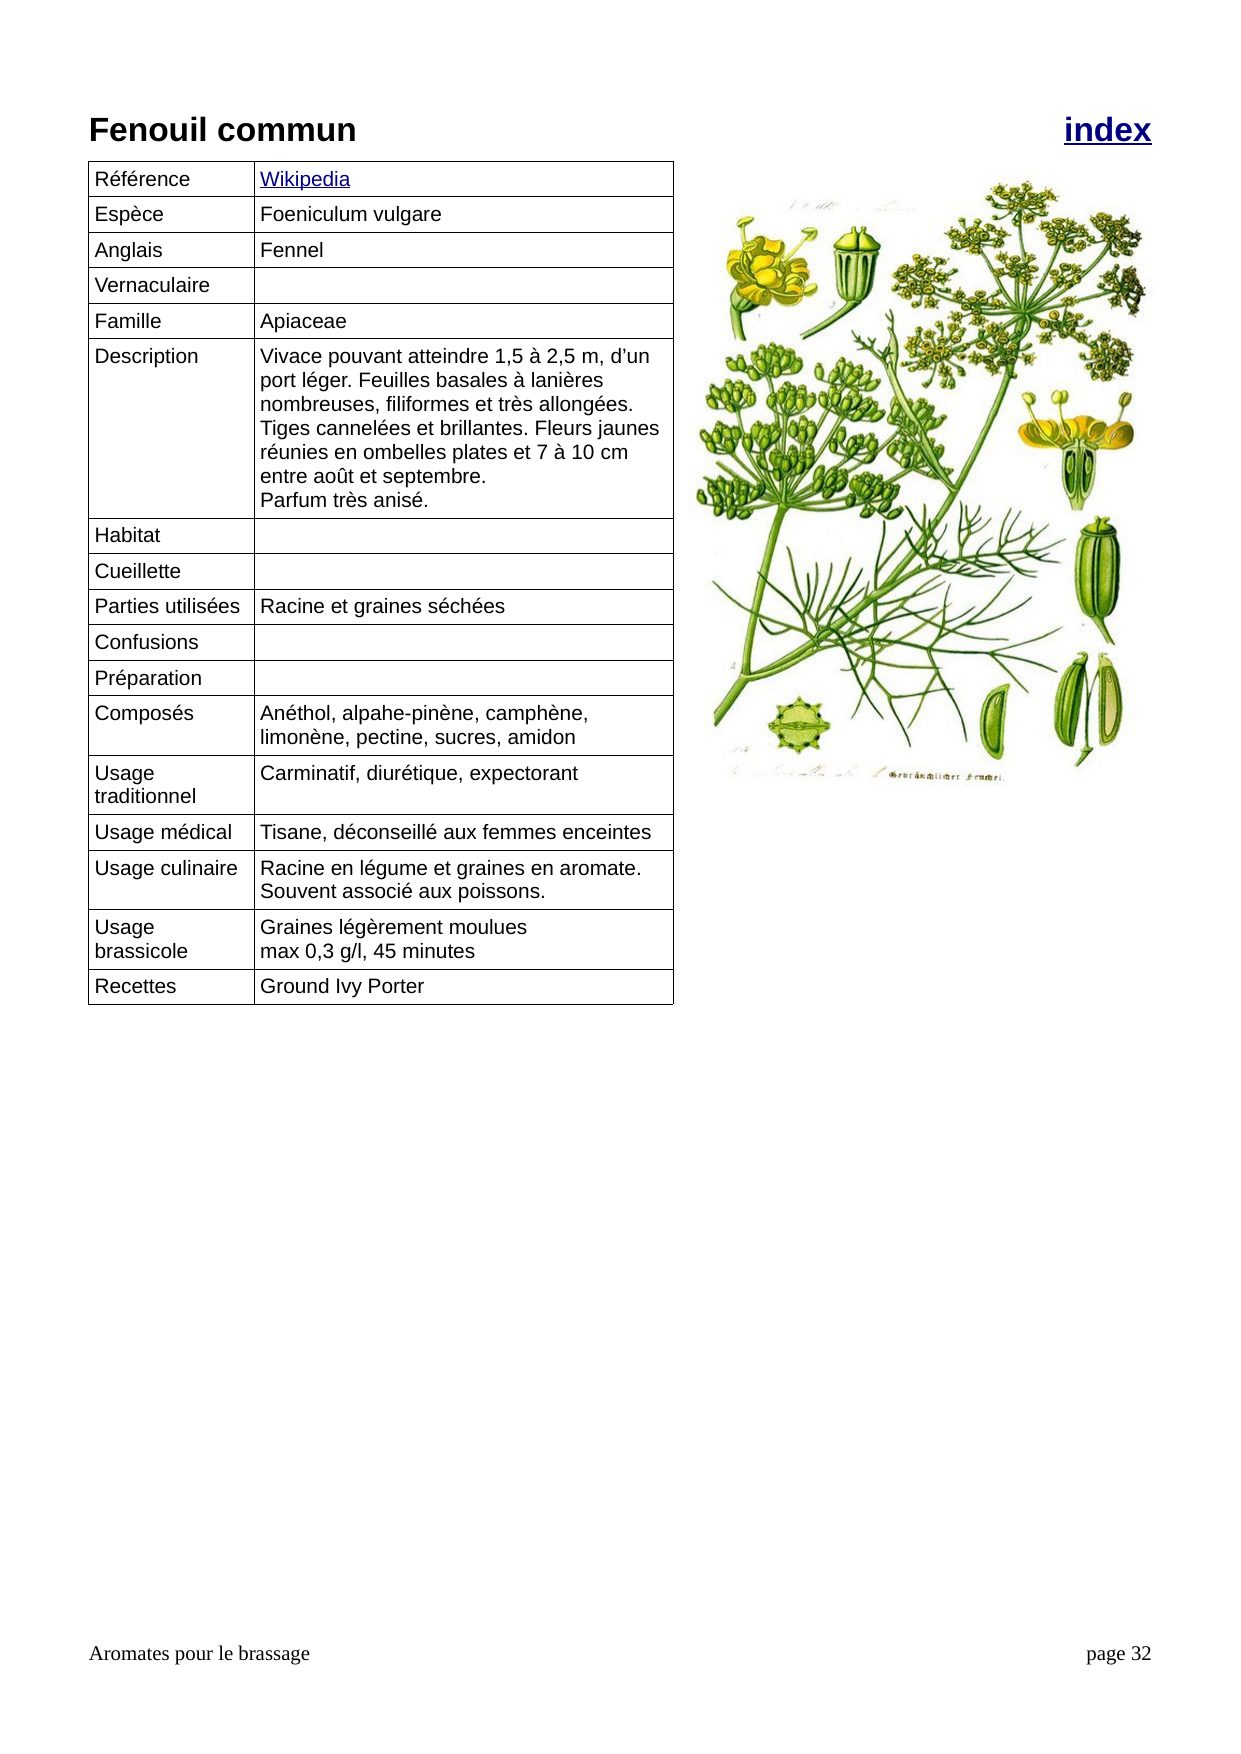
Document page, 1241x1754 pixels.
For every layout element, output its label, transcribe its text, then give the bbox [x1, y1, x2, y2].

table_cell Recettes [89, 970, 254, 1004]
table_cell Vivace pouvant atteindre 1,5 à 2,5 m, d’un port léger. Feuilles basales à lanières nombreuses, filiformes et très allongées. Tiges cannelées et brillantes. Fleurs jaunes réunies en ombelles plates et 7 à 10 cm entre août et septembre. Parfum très anisé. [255, 339, 673, 517]
picture [688, 160, 1156, 809]
table_cell [255, 661, 673, 695]
table_cell Graines légèrement moulues max 0,3 g/l, 45 minutes [255, 910, 673, 968]
table_cell Vernaculaire [89, 268, 254, 303]
table_cell Anglais [89, 233, 254, 267]
table_header Référence [89, 162, 254, 196]
table_cell Espèce [89, 197, 254, 232]
table_cell Usage médical [89, 815, 254, 849]
table_cell Ground Ivy Porter [255, 970, 673, 1004]
table_cell Usage brassicole [89, 910, 254, 968]
table_cell Composés [89, 696, 254, 754]
table_header Wikipedia [255, 162, 673, 196]
table_cell Usage traditionnel [89, 756, 254, 814]
table_cell Fennel [255, 233, 673, 267]
subtitle Fenouil commun index [88, 109, 1152, 148]
table_cell [255, 554, 673, 588]
table_cell [255, 625, 673, 659]
table_cell Cueillette [89, 554, 254, 588]
table_cell Parties utilisées [89, 590, 254, 624]
table_cell Racine en légume et graines en aromate. Souvent associé aux poissons. [255, 851, 673, 909]
table_cell Carminatif, diurétique, expectorant [255, 756, 673, 814]
table_cell Habitat [89, 519, 254, 553]
table_cell Usage culinaire [89, 851, 254, 909]
table_cell Confusions [89, 625, 254, 659]
table_cell Apiaceae [255, 304, 673, 338]
table_cell Tisane, déconseillé aux femmes enceintes [255, 815, 673, 849]
table_cell Anéthol, alpahe-pinène, camphène, limonène, pectine, sucres, amidon [255, 696, 673, 754]
table_cell [255, 268, 673, 303]
table_cell Foeniculum vulgare [255, 197, 673, 232]
table_cell Préparation [89, 661, 254, 695]
table_cell Racine et graines séchées [255, 590, 673, 624]
table_cell Famille [89, 304, 254, 338]
table_cell [255, 519, 673, 553]
table_cell Description [89, 339, 254, 517]
